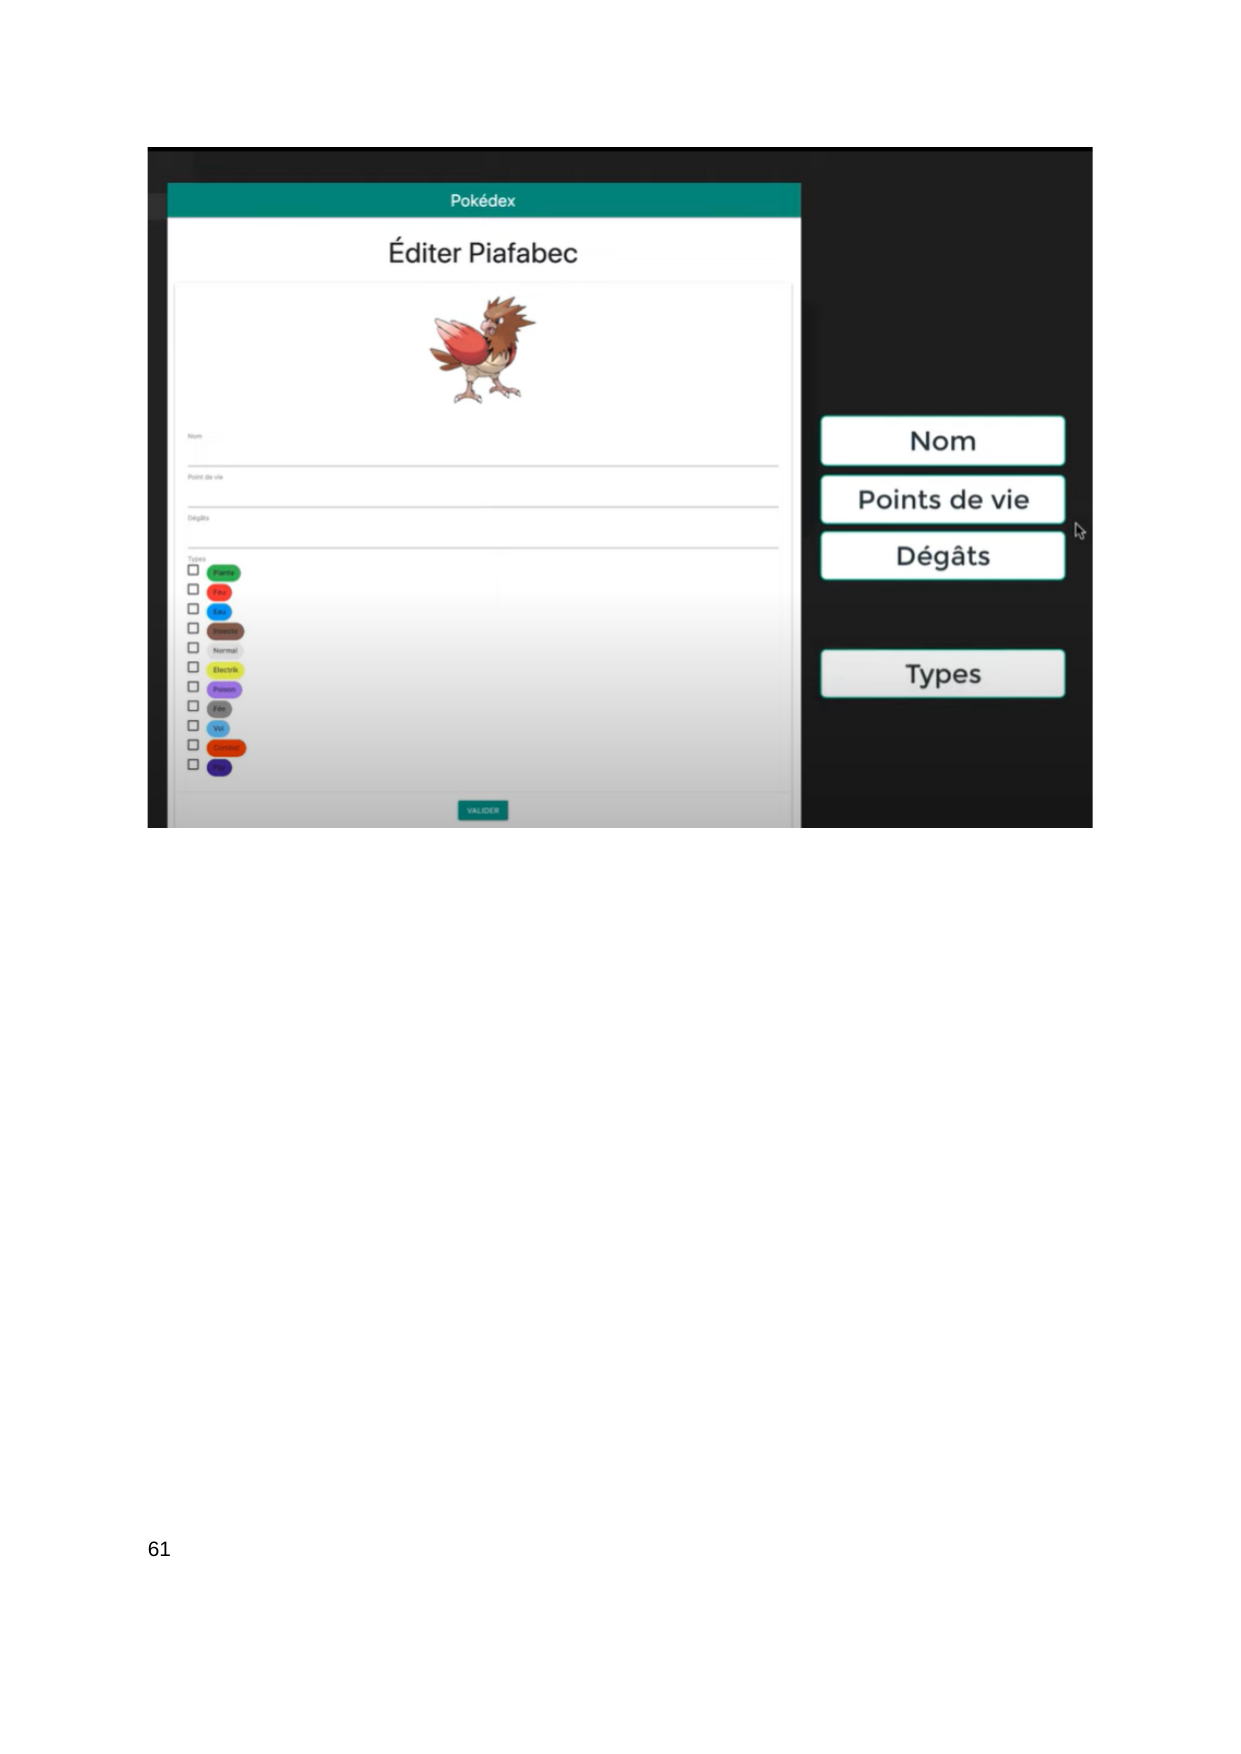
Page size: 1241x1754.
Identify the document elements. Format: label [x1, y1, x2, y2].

picture [147, 147, 1093, 828]
